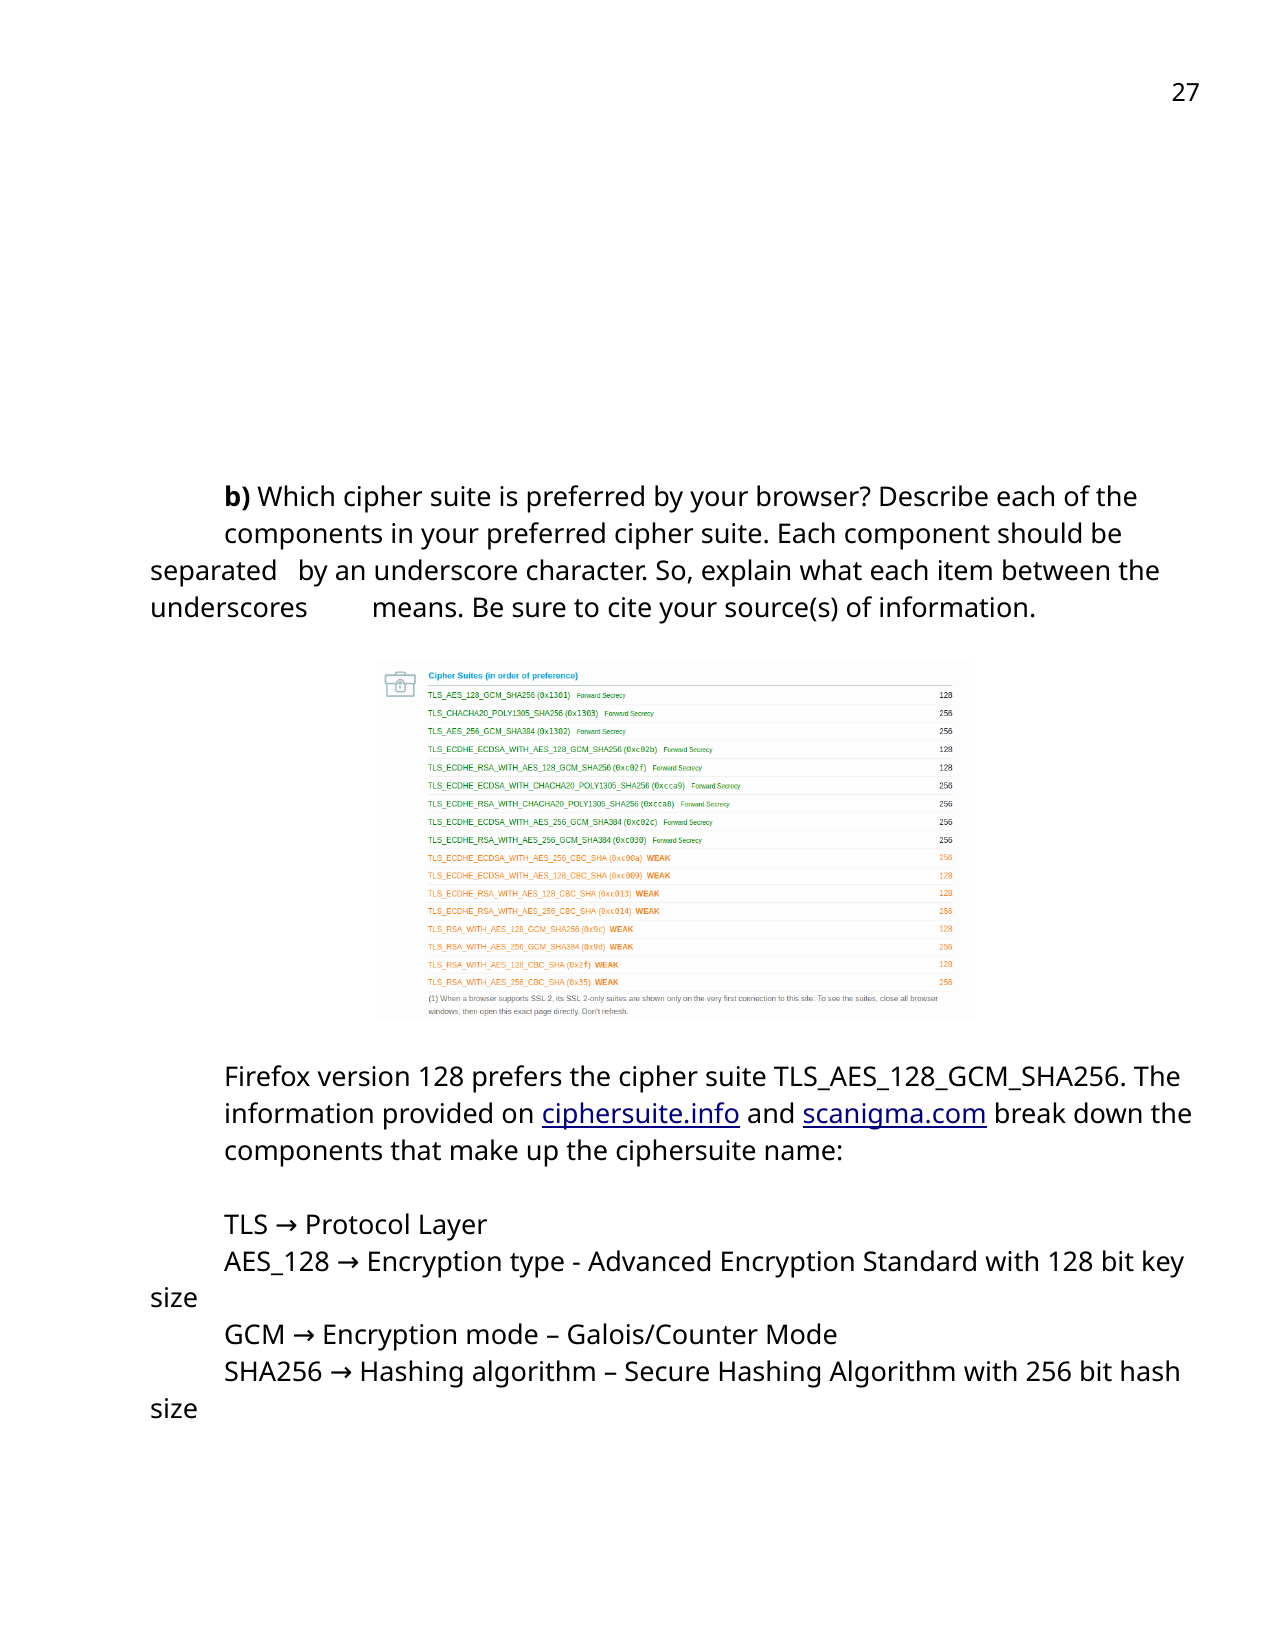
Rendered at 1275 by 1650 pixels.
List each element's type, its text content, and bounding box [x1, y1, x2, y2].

text TLS → Protocol Layer [150, 1205, 1200, 1242]
text b) Which cipher suite is preferred by your browser? Describe each of the components in your preferred cipher suite. Each component should be separated by an underscore character. So, explain what each item between the underscores means. Be sure to cite your source(s) of information. [150, 478, 1200, 625]
text AES_128 → Encryption type - Advanced Encryption Standard with 128 bit key size [150, 1242, 1200, 1316]
picture [375, 662, 976, 1021]
text SHA256 → Hashing algorithm – Secure Hashing Algorithm with 256 bit hash size [150, 1353, 1200, 1426]
text GCM → Encryption mode – Galois/Counter Mode [150, 1316, 1200, 1353]
text Firefox version 128 prefers the cipher suite TLS_AES_128_GCM_SHA256. The information provided on ciphersuite.info and scanigma.com break down the components that make up the ciphersuite name: [150, 1058, 1200, 1168]
